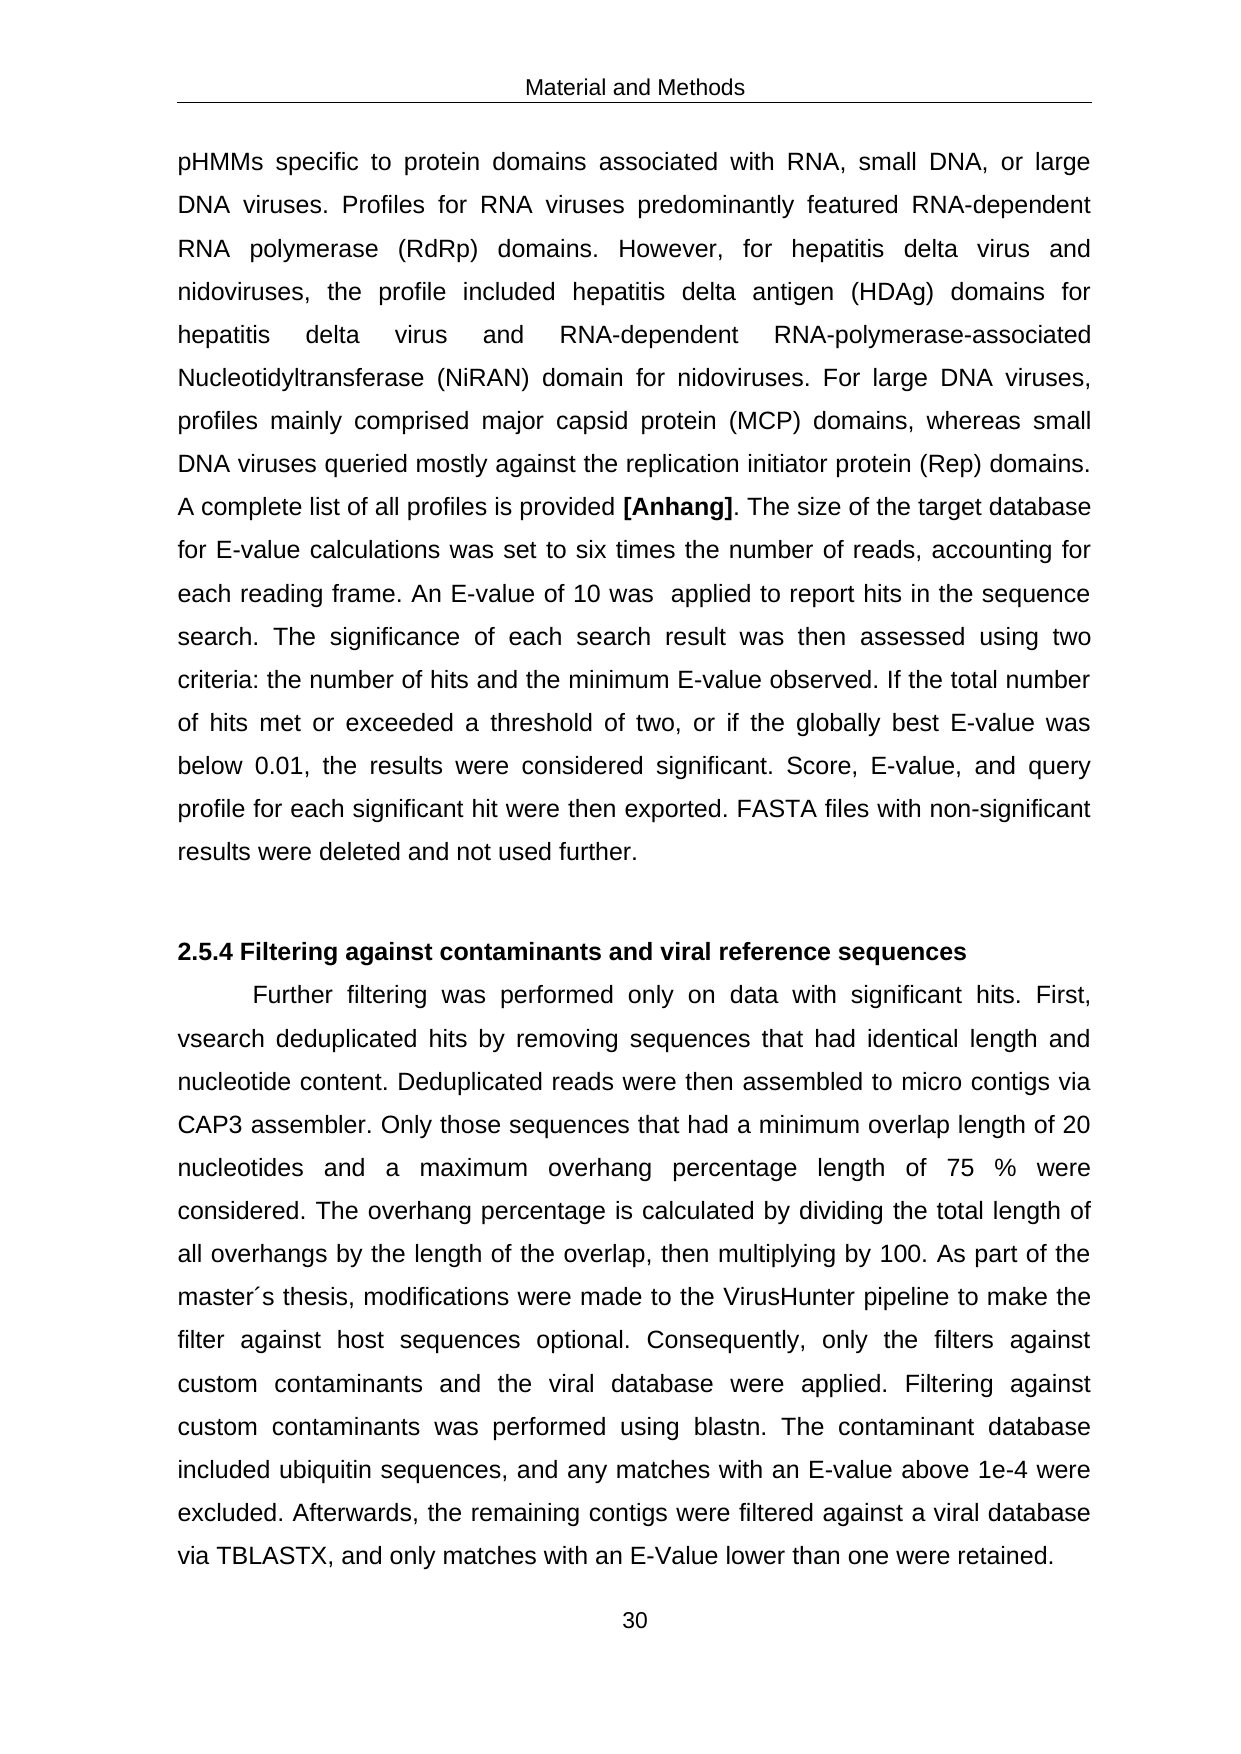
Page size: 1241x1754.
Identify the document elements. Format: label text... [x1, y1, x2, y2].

subtitle 2.5.4 Filtering against contaminants and viral reference sequences [177, 937, 1092, 966]
text Further filtering was performed only on data with significant hits. First, vsearch deduplicated hits by removing sequences that had identical length and nucleotide content. Deduplicated reads were then assembled to micro contigs via CAP3 assembler. Only those sequences that had a minimum overlap length of 20 nucleotides and a maximum overhang percentage length of 75 % were considered. The overhang percentage is calculated by dividing the total length of all overhangs by the length of the overlap, then multiplying by 100. As part of the master´s thesis, modifications were made to the VirusHunter pipeline to make the filter against host sequences optional. Consequently, only the filters against custom contaminants and the viral database were applied. Filtering against custom contaminants was performed using blastn. The contaminant database included ubiquitin sequences, and any matches with an E-value above 1e-4 were excluded. Afterwards, the remaining contigs were filtered against a viral database via TBLASTX, and only matches with an E-Value lower than one were retained. [177, 981, 1092, 1570]
text pHMMs specific to protein domains associated with RNA, small DNA, or large DNA viruses. Profiles for RNA viruses predominantly featured RNA-dependent RNA polymerase (RdRp) domains. However, for hepatitis delta virus and nidoviruses, the profile included hepatitis delta antigen (HDAg) domains for hepatitis delta virus and RNA-dependent RNA-polymerase-associated Nucleotidyltransferase (NiRAN) domain for nidoviruses. For large DNA viruses, profiles mainly comprised major capsid protein (MCP) domains, whereas small DNA viruses queried mostly against the replication initiator protein (Rep) domains. A complete list of all profiles is provided [Anhang]. The size of the target database for E-value calculations was set to six times the number of reads, accounting for each reading frame. An E-value of 10 was applied to report hits in the sequence search. The significance of each search result was then assessed using two criteria: the number of hits and the minimum E-value observed. If the total number of hits met or exceeded a threshold of two, or if the globally best E-value was below 0.01, the results were considered significant. Score, E-value, and query profile for each significant hit were then exported. FASTA files with non-significant results were deleted and not used further. [177, 147, 1092, 866]
